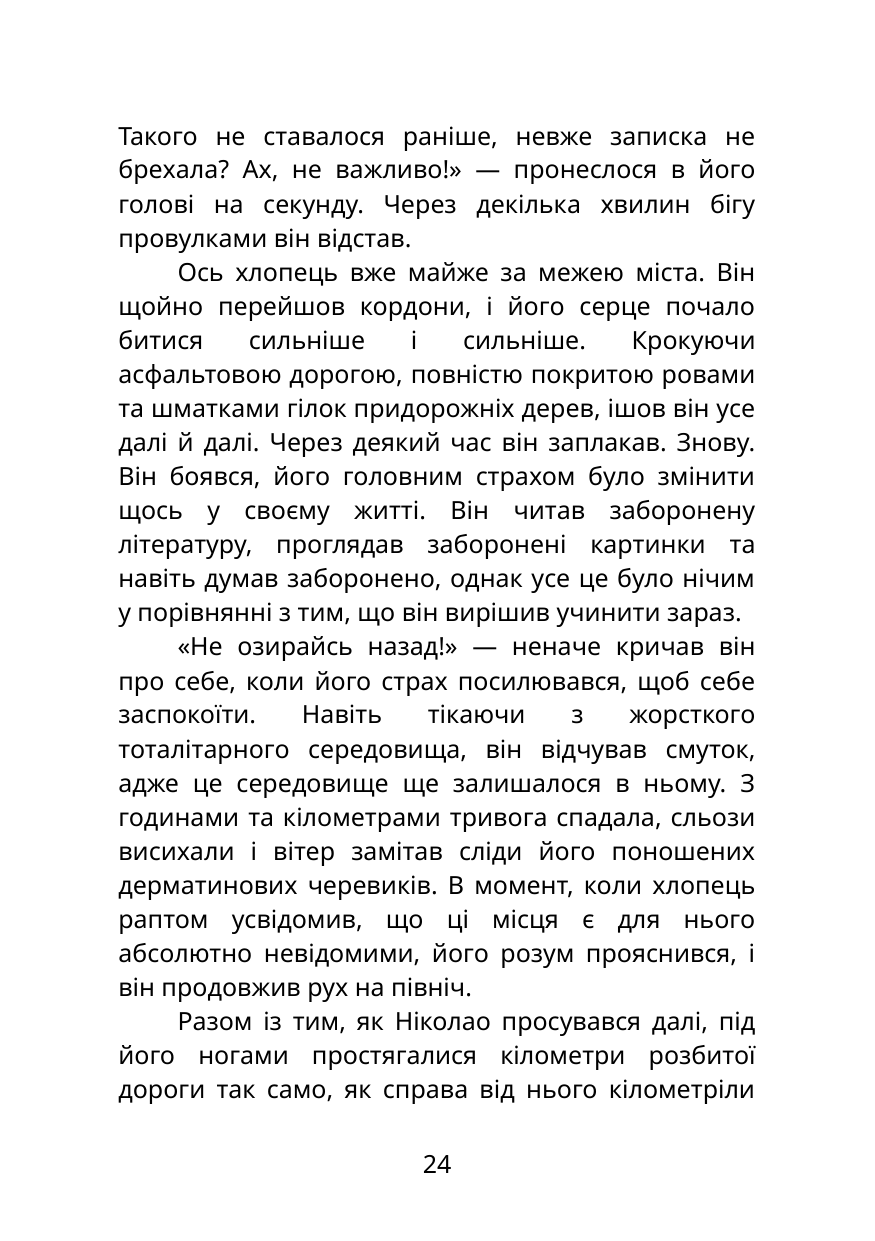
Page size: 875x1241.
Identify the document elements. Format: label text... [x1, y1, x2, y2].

text Такого не ставалося раніше, невже записка не брехала? Ах, не важливо!» — пронеслося в його голові на секунду. Через декілька хвилин бігу провулками він відстав. [118, 118, 756, 254]
text Разом із тим, як Ніколао просувався далі, під його ногами простягалися кілометри розбитої дороги так само, як справа від нього кілометріли [118, 1004, 756, 1106]
text «Не озирайсь назад!» — неначе кричав він про себе, коли його страх посилювався, щоб себе заспокоїти. Навіть тікаючи з жорсткого тоталітарного середовища, він відчував смуток, адже це середовище ще залишалося в ньому. З годинами та кілометрами тривога спадала, сльози висихали і вітер замітав сліди його поношених дерматинових черевиків. В момент, коли хлопець раптом усвідомив, що ці місця є для нього абсолютно невідомими, його розум прояснився, і він продовжив рух на північ. [118, 629, 756, 1004]
text Ось хлопець вже майже за межею міста. Він щойно перейшов кордони, і його серце почало битися сильніше і сильніше. Крокуючи асфальтовою дорогою, повністю покритою ровами та шматками гілок придорожніх дерев, ішов він усе далі й далі. Через деякий час він заплакав. Знову. Він боявся, його головним страхом було змінити щось у своєму житті. Він читав заборонену літературу, проглядав заборонені картинки та навіть думав заборонено, однак усе це було нічим у порівнянні з тим, що він вирішив учинити зараз. [118, 254, 756, 629]
